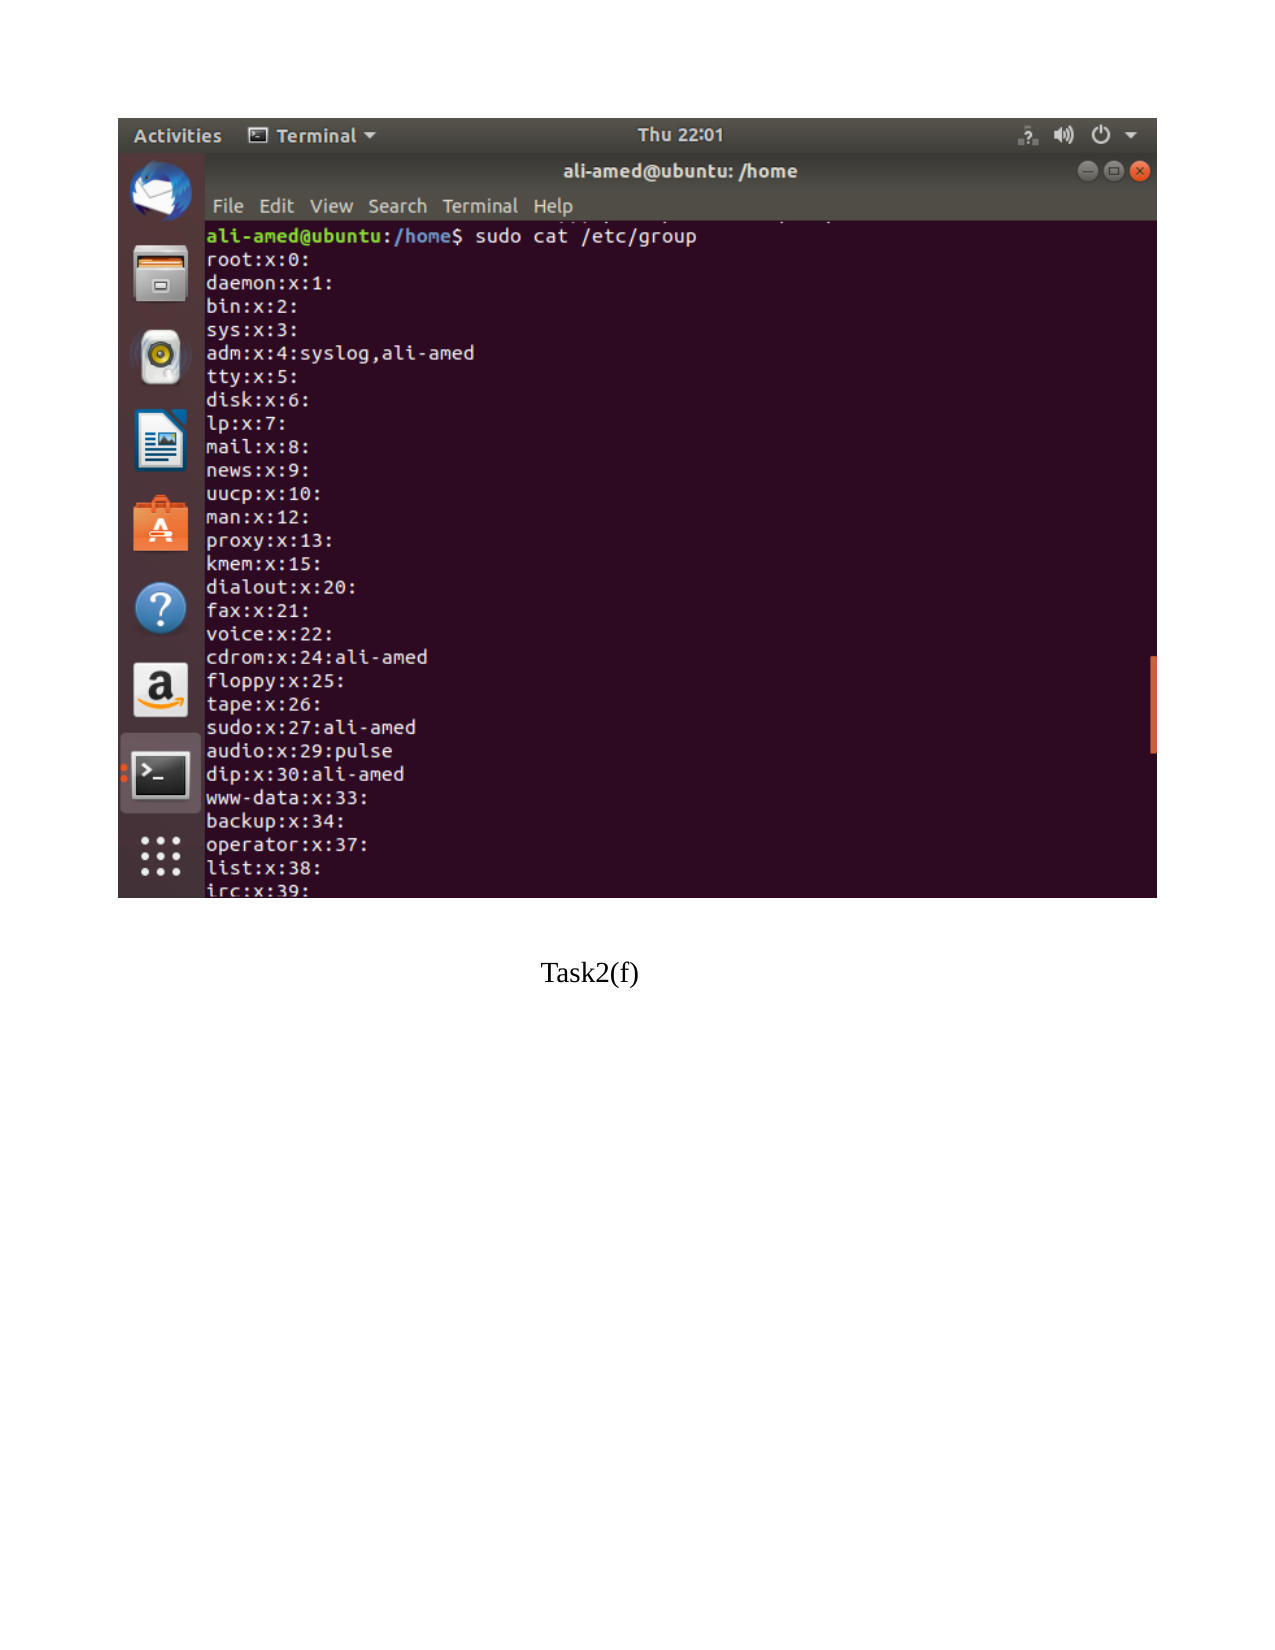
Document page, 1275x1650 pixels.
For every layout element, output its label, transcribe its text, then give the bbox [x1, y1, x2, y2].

text Task2(f) [118, 955, 1157, 988]
picture [118, 118, 1157, 898]
